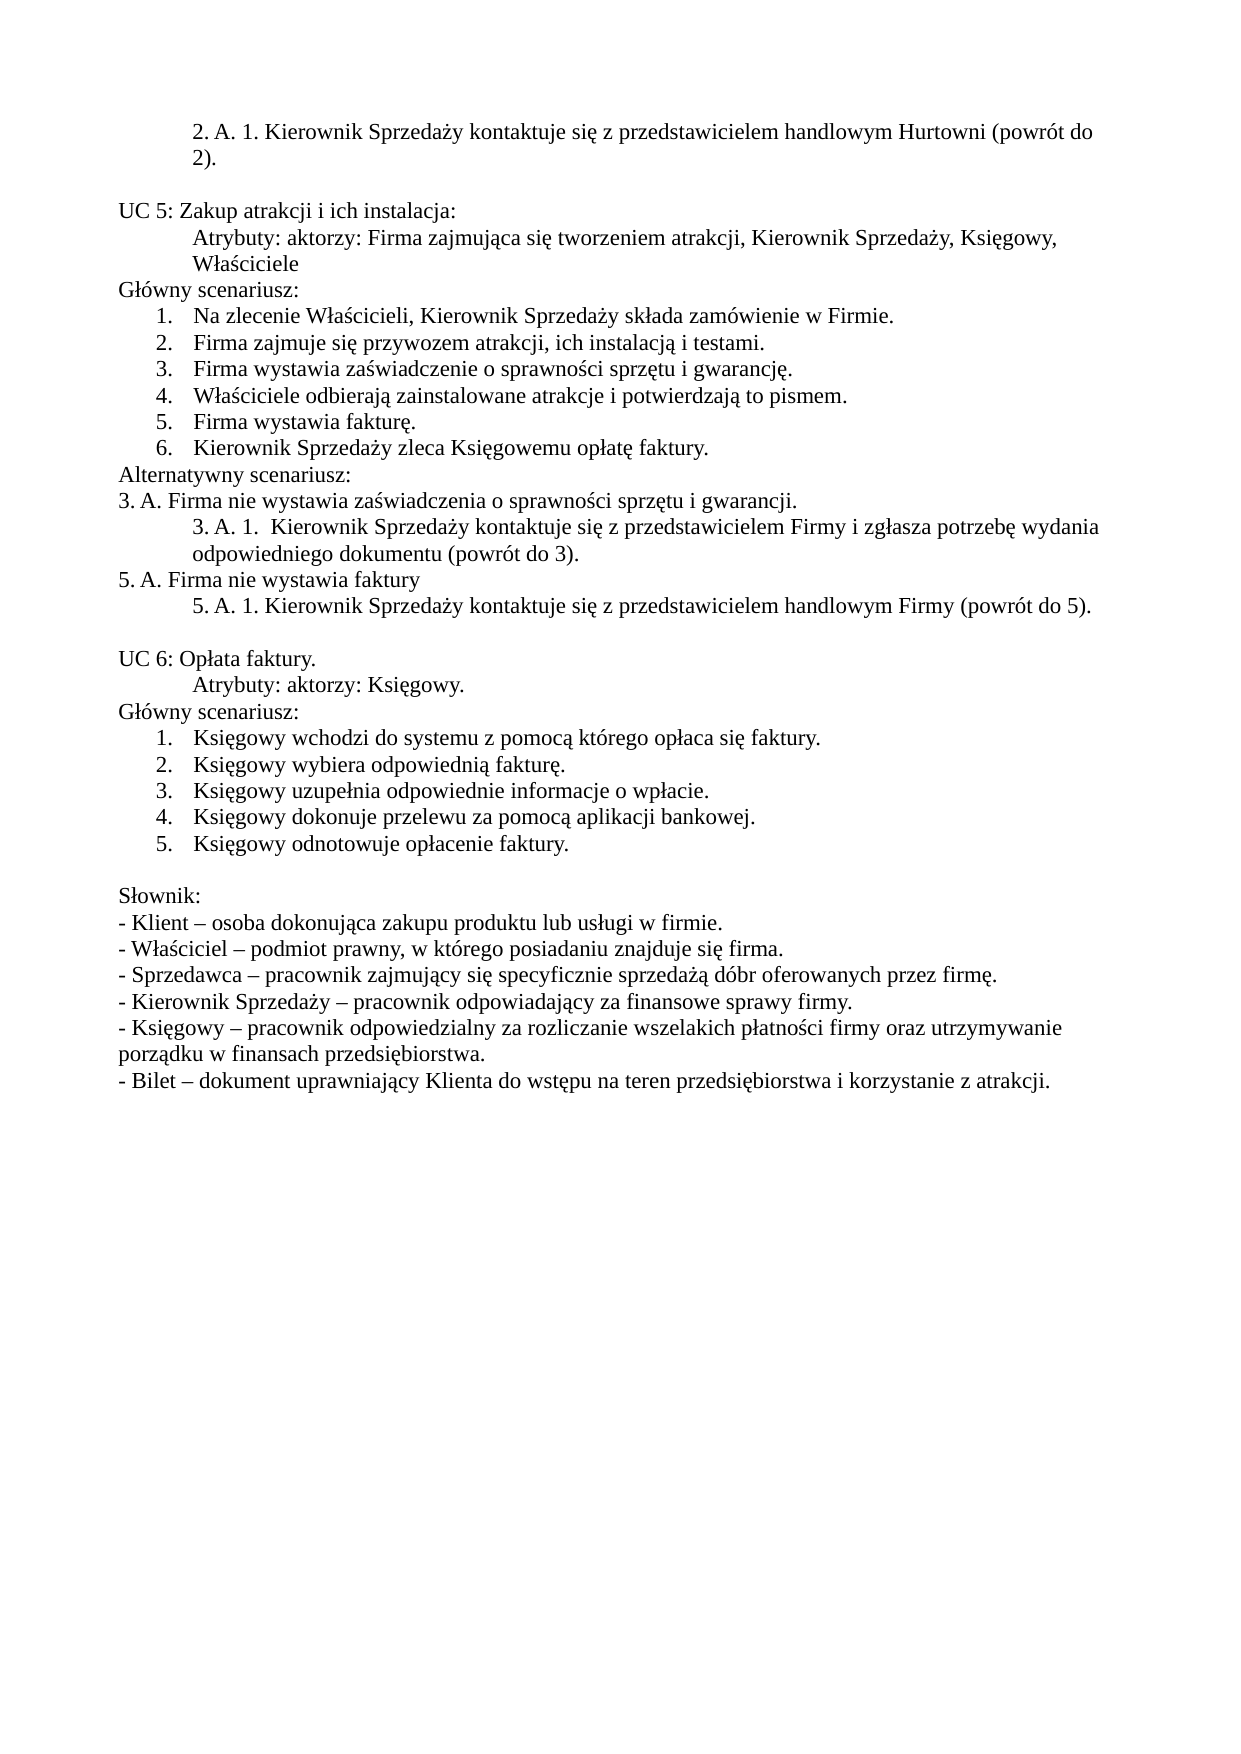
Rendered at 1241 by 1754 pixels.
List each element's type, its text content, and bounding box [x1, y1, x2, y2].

text - Właściciel – podmiot prawny, w którego posiadaniu znajduje się firma. [118, 935, 1122, 961]
list Księgowy wybiera odpowiednią fakturę. [156, 751, 1122, 777]
text Atrybuty: aktorzy: Księgowy. [118, 672, 1122, 698]
text Słownik: [118, 882, 1122, 909]
text Główny scenariusz: [118, 698, 1122, 724]
text Atrybuty: aktorzy: Firma zajmująca się tworzeniem atrakcji, Kierownik Sprzedaży, Księgowy, Właściciele [118, 223, 1122, 276]
text - Sprzedawca – pracownik zajmujący się specyficznie sprzedażą dóbr oferowanych przez firmę. [118, 961, 1122, 988]
text Główny scenariusz: [118, 276, 1122, 303]
list Księgowy wchodzi do systemu z pomocą którego opłaca się faktury. [156, 724, 1122, 751]
text - Klient – osoba dokonująca zakupu produktu lub usługi w firmie. [118, 909, 1122, 935]
list Kierownik Sprzedaży zleca Księgowemu opłatę faktury. [156, 434, 1122, 461]
text - Księgowy – pracownik odpowiedzialny za rozliczanie wszelakich płatności firmy oraz utrzymywanie porządku w finansach przedsiębiorstwa. [118, 1014, 1122, 1067]
text - Kierownik Sprzedaży – pracownik odpowiadający za finansowe sprawy firmy. [118, 988, 1122, 1014]
list Księgowy dokonuje przelewu za pomocą aplikacji bankowej. [156, 803, 1122, 830]
list Firma zajmuje się przywozem atrakcji, ich instalacją i testami. [156, 329, 1122, 355]
text 2. A. 1. Kierownik Sprzedaży kontaktuje się z przedstawicielem handlowym Hurtowni (powrót do 2). [192, 118, 1122, 171]
text UC 5: Zakup atrakcji i ich instalacja: [118, 197, 1122, 223]
text UC 6: Opłata faktury. [118, 645, 1122, 672]
text Alternatywny scenariusz: [118, 461, 1122, 487]
text 5. A. Firma nie wystawia faktury [118, 566, 1122, 592]
text 3. A. 1. Kierownik Sprzedaży kontaktuje się z przedstawicielem Firmy i zgłasza potrzebę wydania odpowiedniego dokumentu (powrót do 3). [118, 513, 1122, 566]
text 5. A. 1. Kierownik Sprzedaży kontaktuje się z przedstawicielem handlowym Firmy (powrót do 5). [118, 592, 1122, 619]
list Na zlecenie Właścicieli, Kierownik Sprzedaży składa zamówienie w Firmie. [156, 303, 1122, 329]
list Firma wystawia zaświadczenie o sprawności sprzętu i gwarancję. [156, 355, 1122, 382]
text - Bilet – dokument uprawniający Klienta do wstępu na teren przedsiębiorstwa i korzystanie z atrakcji. [118, 1067, 1122, 1093]
list Właściciele odbierają zainstalowane atrakcje i potwierdzają to pismem. [156, 382, 1122, 408]
list Księgowy uzupełnia odpowiednie informacje o wpłacie. [156, 777, 1122, 803]
list Księgowy odnotowuje opłacenie faktury. [156, 830, 1122, 856]
list Firma wystawia fakturę. [156, 408, 1122, 434]
text 3. A. Firma nie wystawia zaświadczenia o sprawności sprzętu i gwarancji. [118, 487, 1122, 513]
